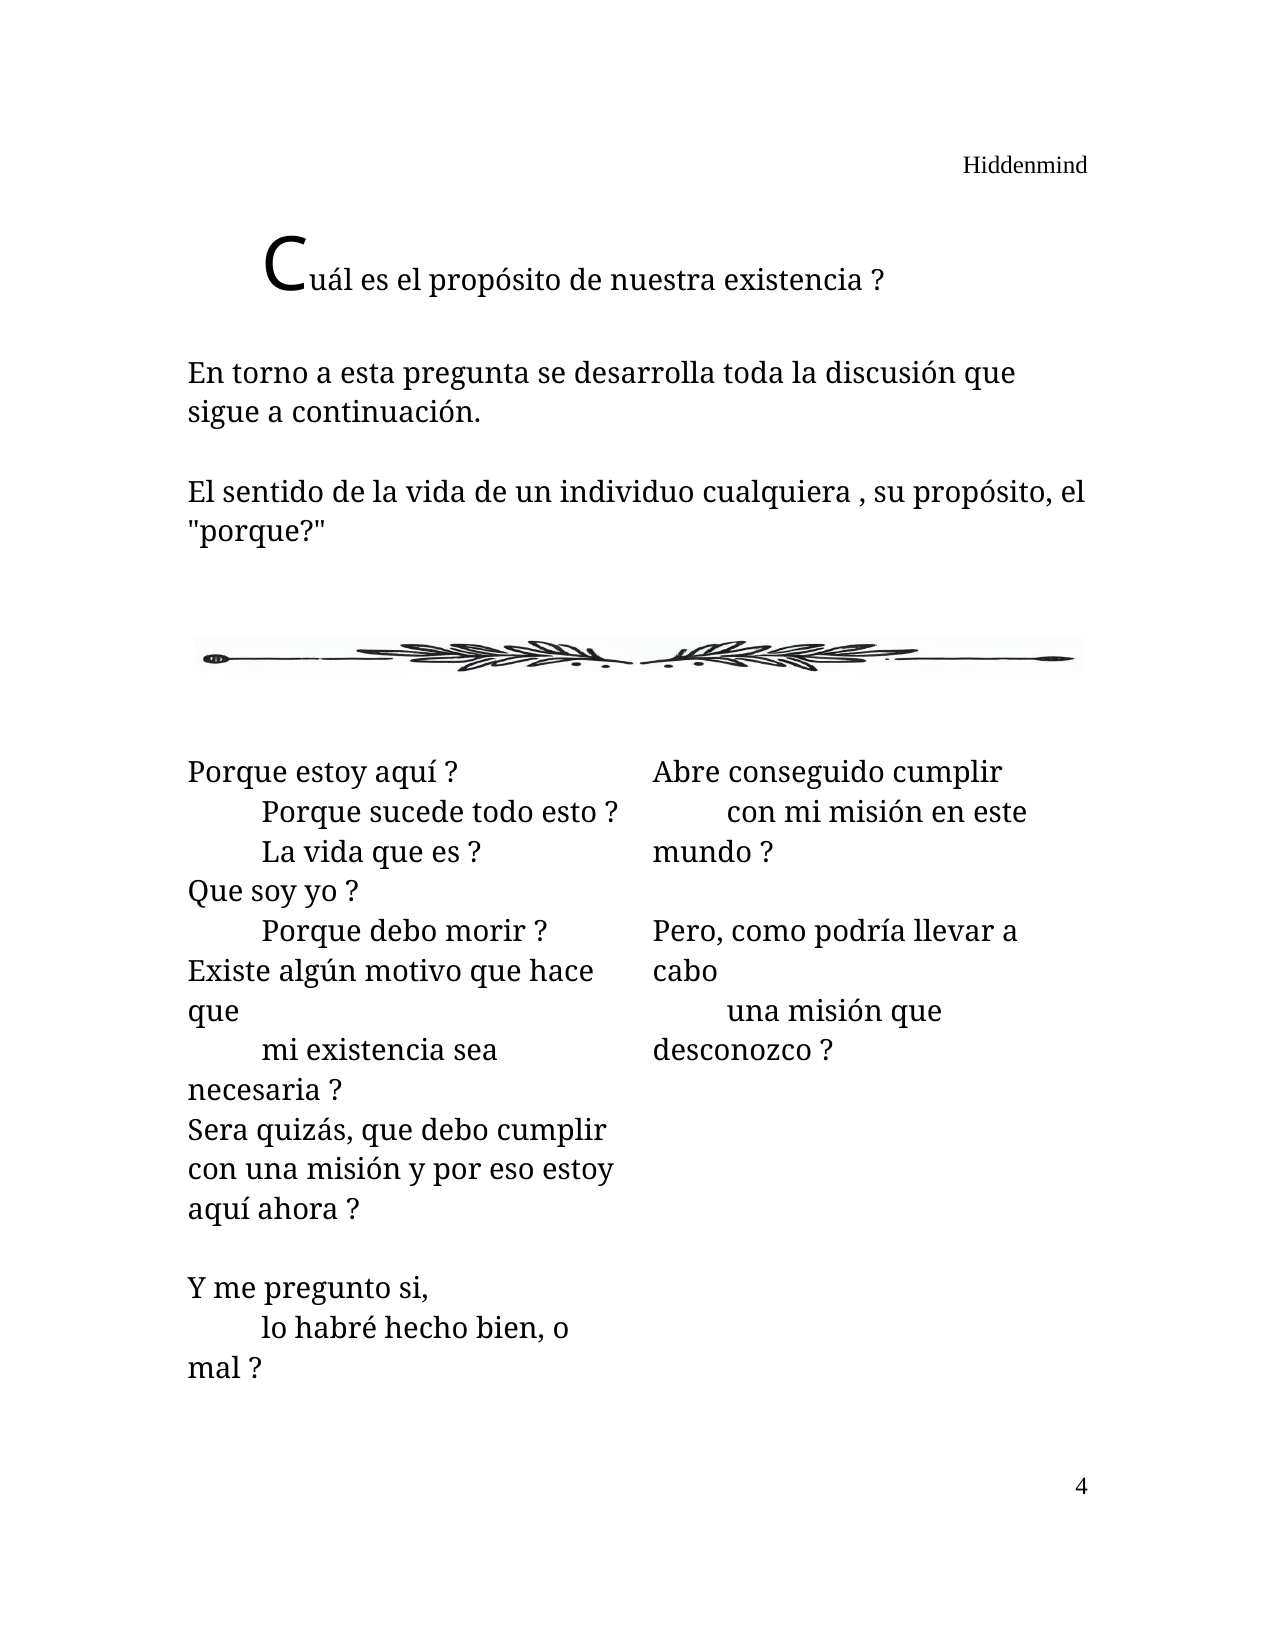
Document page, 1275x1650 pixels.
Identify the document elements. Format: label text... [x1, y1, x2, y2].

text Y me pregunto si, [187, 1268, 622, 1307]
text Abre conseguido cumplir [652, 752, 1087, 791]
text mi existencia sea necesaria ? [187, 1029, 622, 1109]
text El sentido de la vida de un individuo cualquiera , su propósito, el "porque?" [187, 471, 1087, 550]
text La vida que es ? [187, 831, 622, 871]
text En torno a esta pregunta se desarrolla toda la discusión que sigue a continuación. [187, 352, 1087, 431]
text Pero, como podría llevar a cabo [652, 910, 1087, 990]
text una misión que desconozco ? [652, 990, 1087, 1069]
text con mi misión en este mundo ? [652, 791, 1087, 871]
text Sera quizás, que debo cumplir con una misión y por eso estoy aquí ahora ? [187, 1109, 622, 1228]
text Porque estoy aquí ? [187, 752, 622, 791]
text lo habré hecho bien, o mal ? [187, 1307, 622, 1387]
text Existe algún motivo que hace que [187, 950, 622, 1029]
text Que soy yo ? [187, 871, 622, 910]
picture [193, 636, 1083, 673]
text Porque debo morir ? [187, 910, 622, 950]
text Cuál es el propósito de nuestra existencia ? [187, 210, 1087, 312]
text Porque sucede todo esto ? [187, 791, 622, 831]
